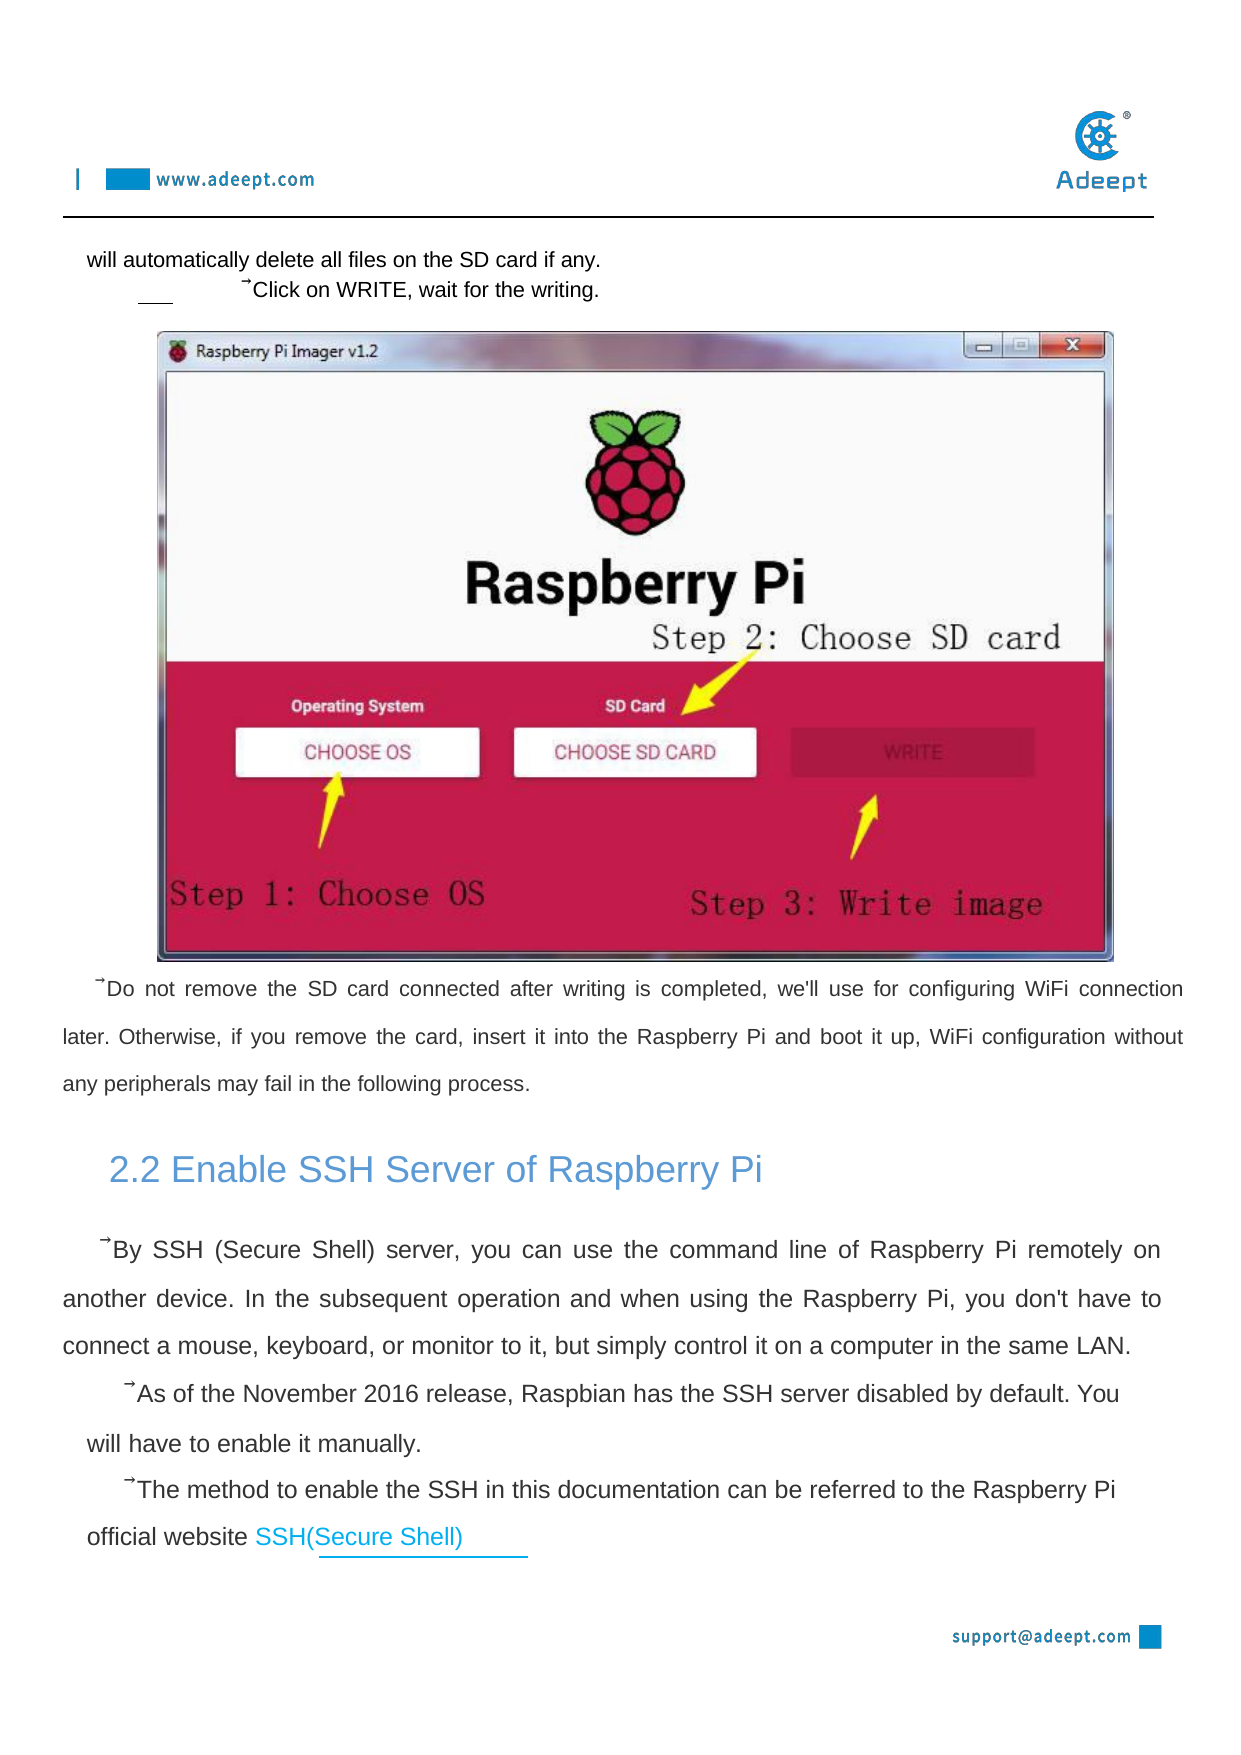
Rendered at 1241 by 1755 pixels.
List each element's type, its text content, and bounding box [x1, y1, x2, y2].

text ⃗Do not remove the SD card connected after writing is completed, we'll use for configuring WiFi connection later. Otherwise, if you remove the card, insert it into the Raspberry Pi and boot it up, WiFi configuration without any peripherals may fail in the following process. [62, 973, 1184, 1096]
text ⃗Click on WRITE, wait for the writing. [141, 274, 1195, 304]
subtitle ⃗By SSH (Secure Shell) server, you can use the command line of Raspberry Pi remotely on another device. In the subsequent operation and when using the Raspberry Pi, you don't have to connect a mouse, keyboard, or monitor to it, but simply control it on a computer in the same LAN. [62, 1232, 1162, 1360]
text will automatically delete all files on the SD card if any. [87, 246, 1195, 272]
text ⃗As of the November 2016 release, Raspbian has the SSH server disabled by default. You [87, 1378, 1195, 1409]
text ⃗The method to enable the SSH in this documentation can be referred to the Raspberry Pi official website SSH(Secure Shell) [87, 1472, 1176, 1551]
text will have to enable it manually. [87, 1429, 1195, 1457]
subtitle 2.2 Enable SSH Server of Raspberry Pi [109, 1147, 1195, 1190]
